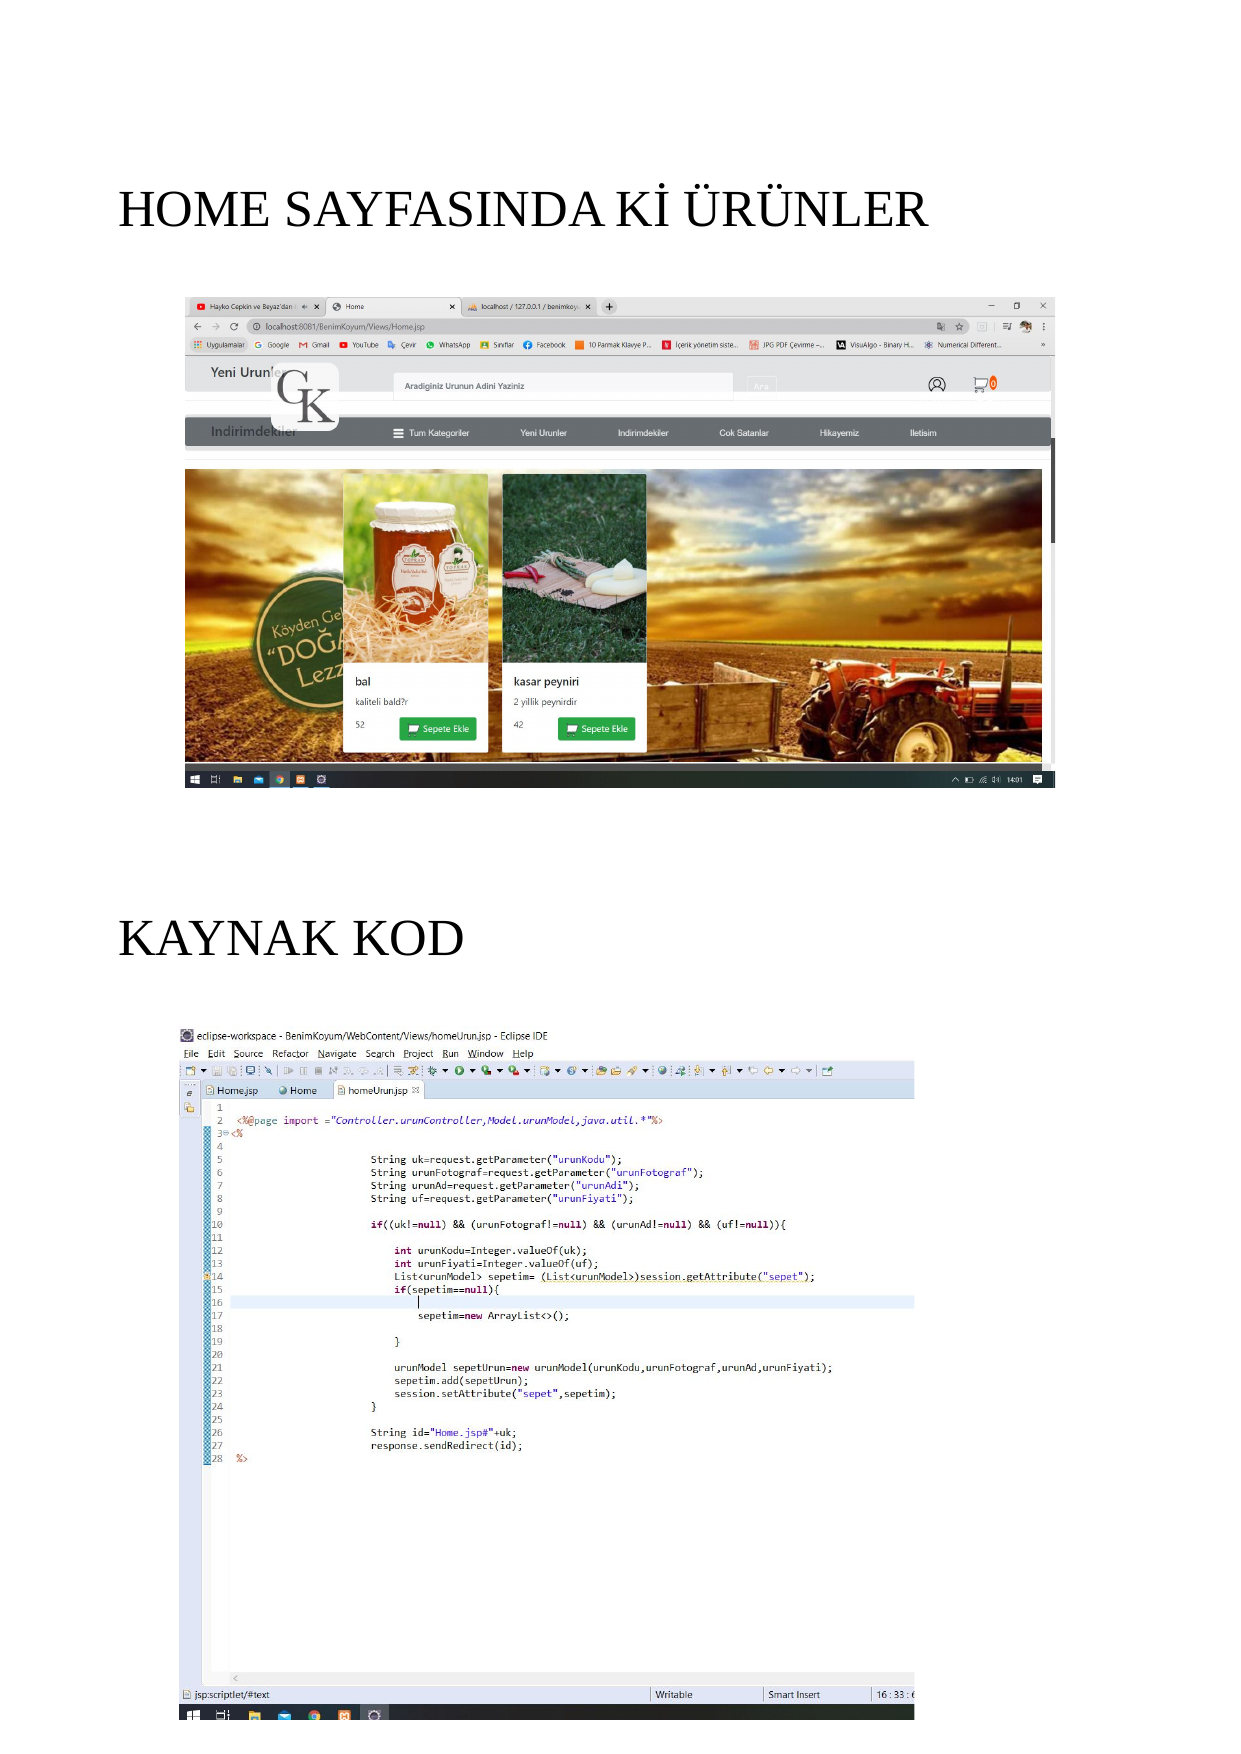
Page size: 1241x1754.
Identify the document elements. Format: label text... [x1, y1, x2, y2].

text HOME SAYFASINDA Kİ ÜRÜNLER [118, 178, 1122, 238]
text KAYNAK KOD [118, 907, 1122, 967]
picture [185, 297, 1055, 788]
picture [179, 1026, 915, 1720]
